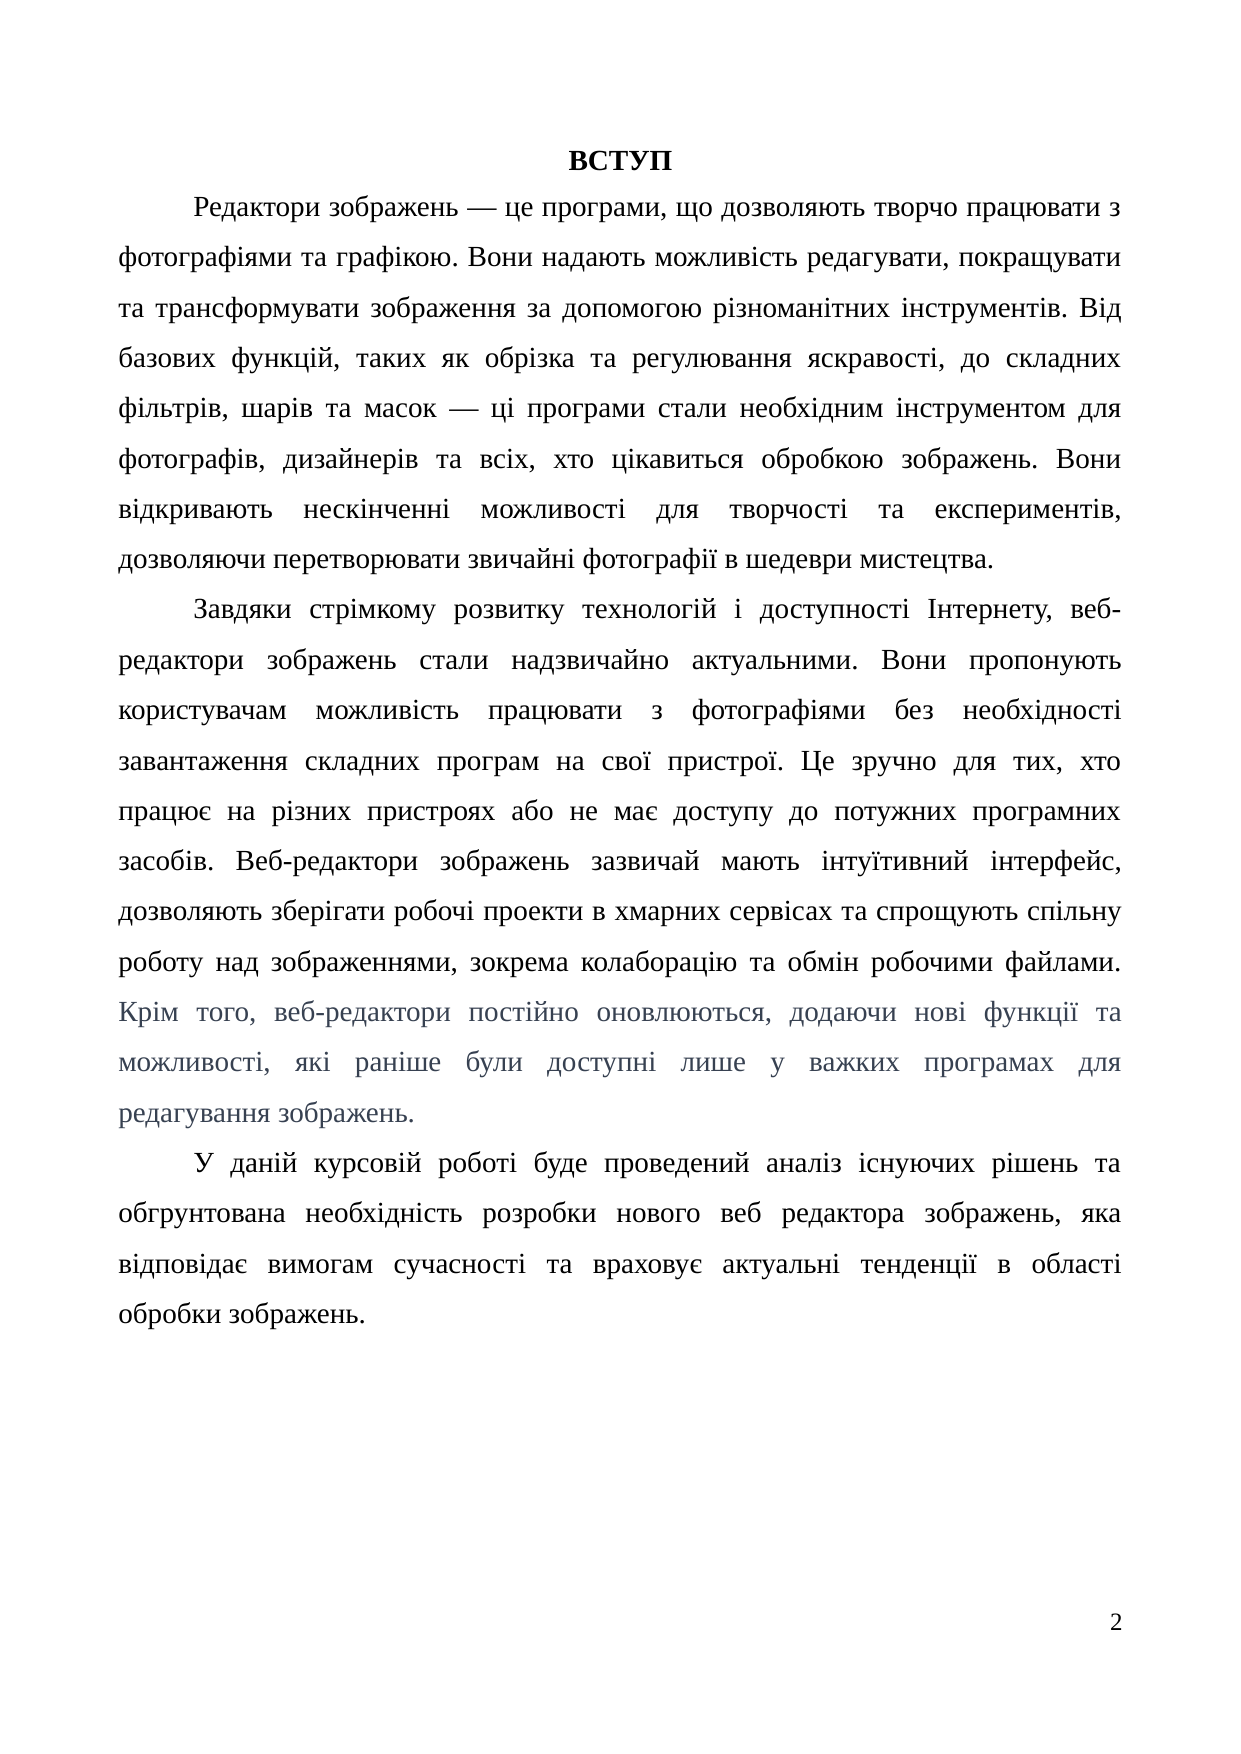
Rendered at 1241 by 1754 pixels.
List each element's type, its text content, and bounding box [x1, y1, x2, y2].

text У даній курсовій роботі буде проведений аналіз існуючих рішень та обгрунтована необхідність розробки нового веб редактора зображень, яка відповідає вимогам сучасності та враховує актуальні тенденції в області обробки зображень. [118, 1145, 1122, 1329]
text Завдяки стрімкому розвитку технологій і доступності Інтернету, веб-редактори зображень стали надзвичайно актуальними. Вони пропонують користувачам можливість працювати з фотографіями без необхідності завантаження складних програм на свої пристрої. Це зручно для тих, хто працює на різних пристроях або не має доступу до потужних програмних засобів. Веб-редактори зображень зазвичай мають інтуїтивний інтерфейс, дозволяють зберігати робочі проекти в хмарних сервісах та спрощують спільну роботу над зображеннями, зокрема колаборацію та обмін робочими файлами. Крім того, веб-редактори постійно оновлюються, додаючи нові функції та можливості, які раніше були доступні лише у важких програмах для редагування зображень. [118, 592, 1122, 1128]
text Редактори зображень — це програми, що дозволяють творчо працювати з фотографіями та графікою. Вони надають можливість редагувати, покращувати та трансформувати зображення за допомогою різноманітних інструментів. Від базових функцій, таких як обрізка та регулювання яскравості, до складних фільтрів, шарів та масок — ці програми стали необхідним інструментом для фотографів, дизайнерів та всіх, хто цікавиться обробкою зображень. Вони відкривають нескінченні можливості для творчості та експериментів, дозволяючи перетворювати звичайні фотографії в шедеври мистецтва. [118, 189, 1122, 575]
subtitle ВСТУП [118, 143, 1122, 177]
